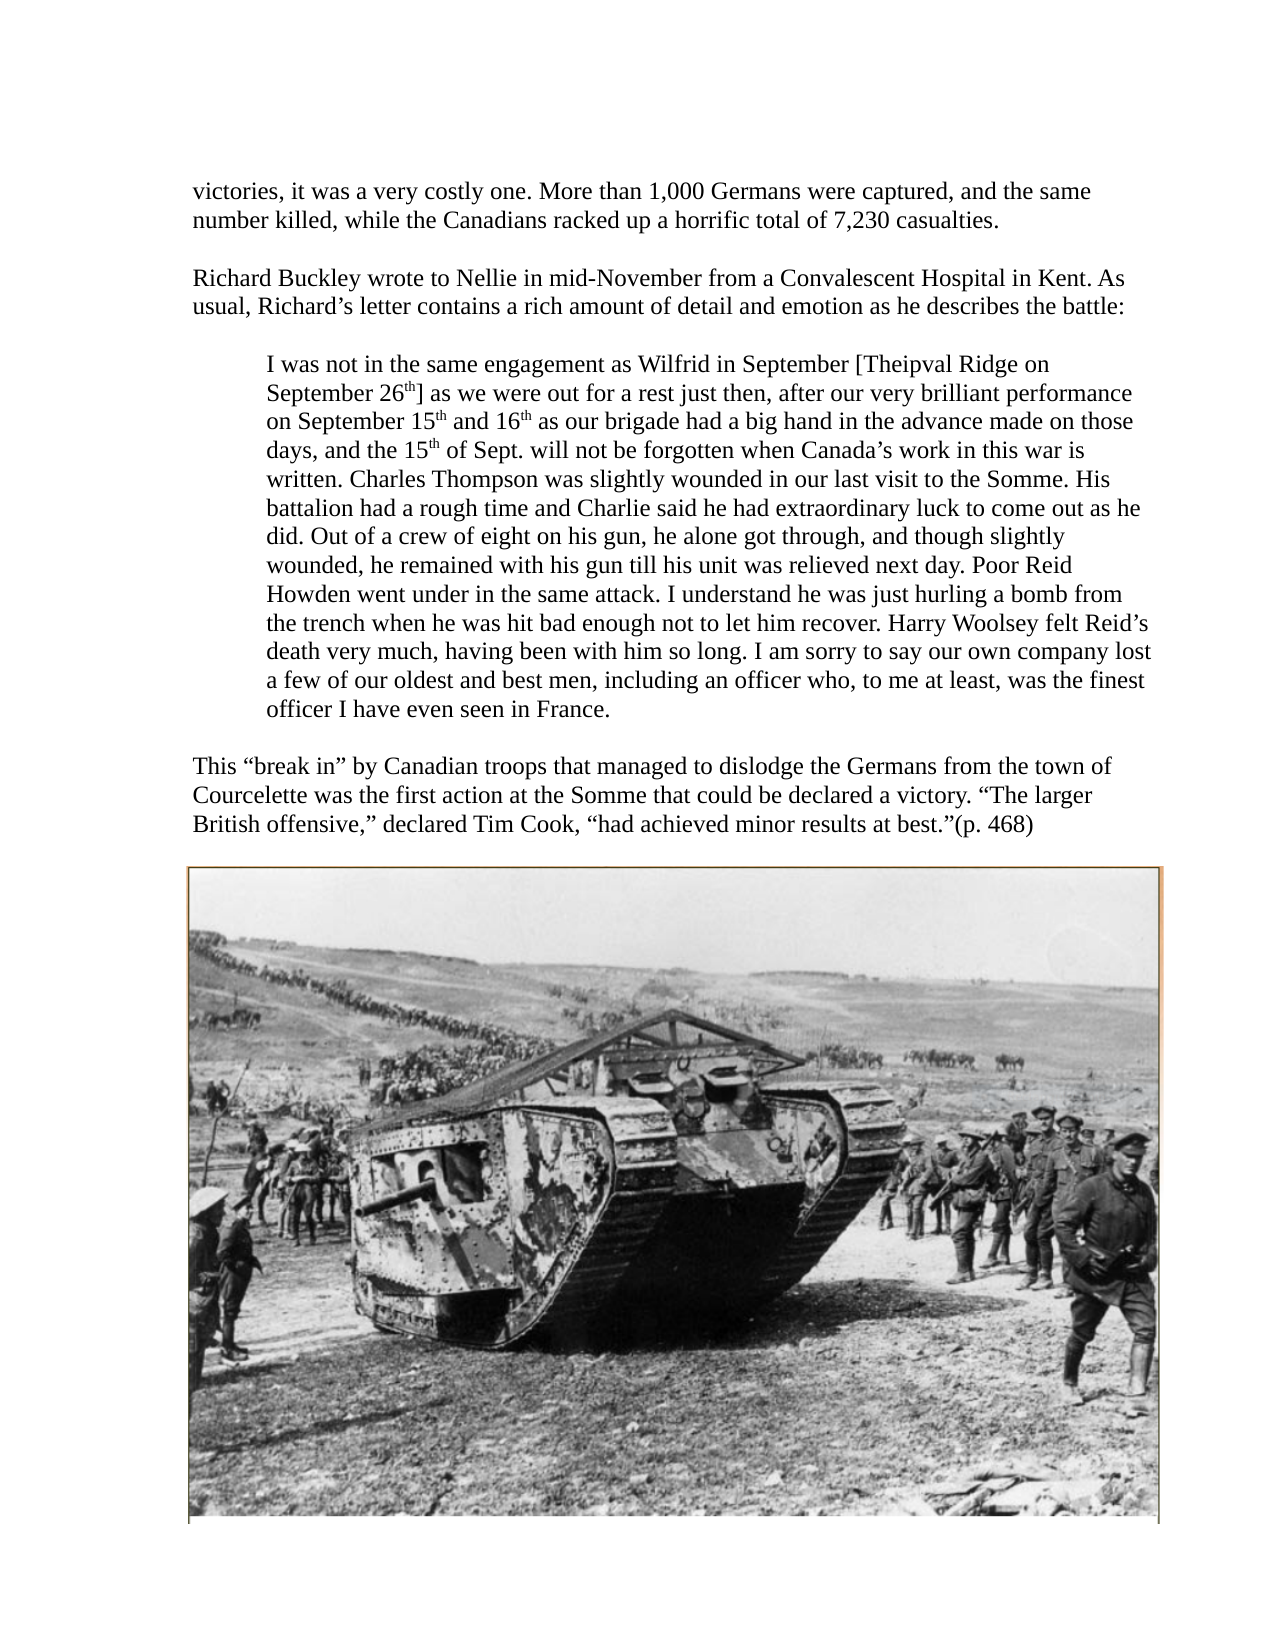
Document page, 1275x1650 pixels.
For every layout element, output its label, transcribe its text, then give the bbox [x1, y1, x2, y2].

text Richard Buckley wrote to Nellie in mid-November from a Convalescent Hospital in Kent. As usual, Richard’s letter contains a rich amount of detail and emotion as he describes the battle: [192, 263, 1158, 320]
text This “break in” by Canadian troops that managed to dislodge the Germans from the town of Courcelette was the first action at the Somme that could be declared a victory. “The larger British offensive,” declared Tim Cook, “had achieved minor results at best.”(p. 468) [192, 751, 1158, 838]
text I was not in the same engagement as Wilfrid in September [Theipval Ridge on September 26th] as we were out for a rest just then, after our very brilliant performance on September 15th and 16th as our brigade had a big hand in the advance made on those days, and the 15th of Sept. will not be forgotten when Canada’s work in this war is written. Charles Thompson was slightly wounded in our last visit to the Somme. His battalion had a rough time and Charlie said he had extraordinary luck to come out as he did. Out of a crew of eight on his gun, he alone got through, and though slightly wounded, he remained with his gun till his unit was relieved next day. Poor Reid Howden went under in the same attack. I understand he was just hurling a bomb from the trench when he was hit bad enough not to let him recover. Harry Woolsey felt Reid’s death very much, having been with him so long. I am sorry to say our own company lost a few of our oldest and best men, including an officer who, to me at least, was the finest officer I have even seen in France. [266, 349, 1158, 723]
text victories, it was a very costly one. More than 1,000 Germans were captured, and the same number killed, while the Canadians racked up a horrific total of 7,230 casualties. [192, 176, 1158, 234]
picture [186, 866, 1164, 1524]
